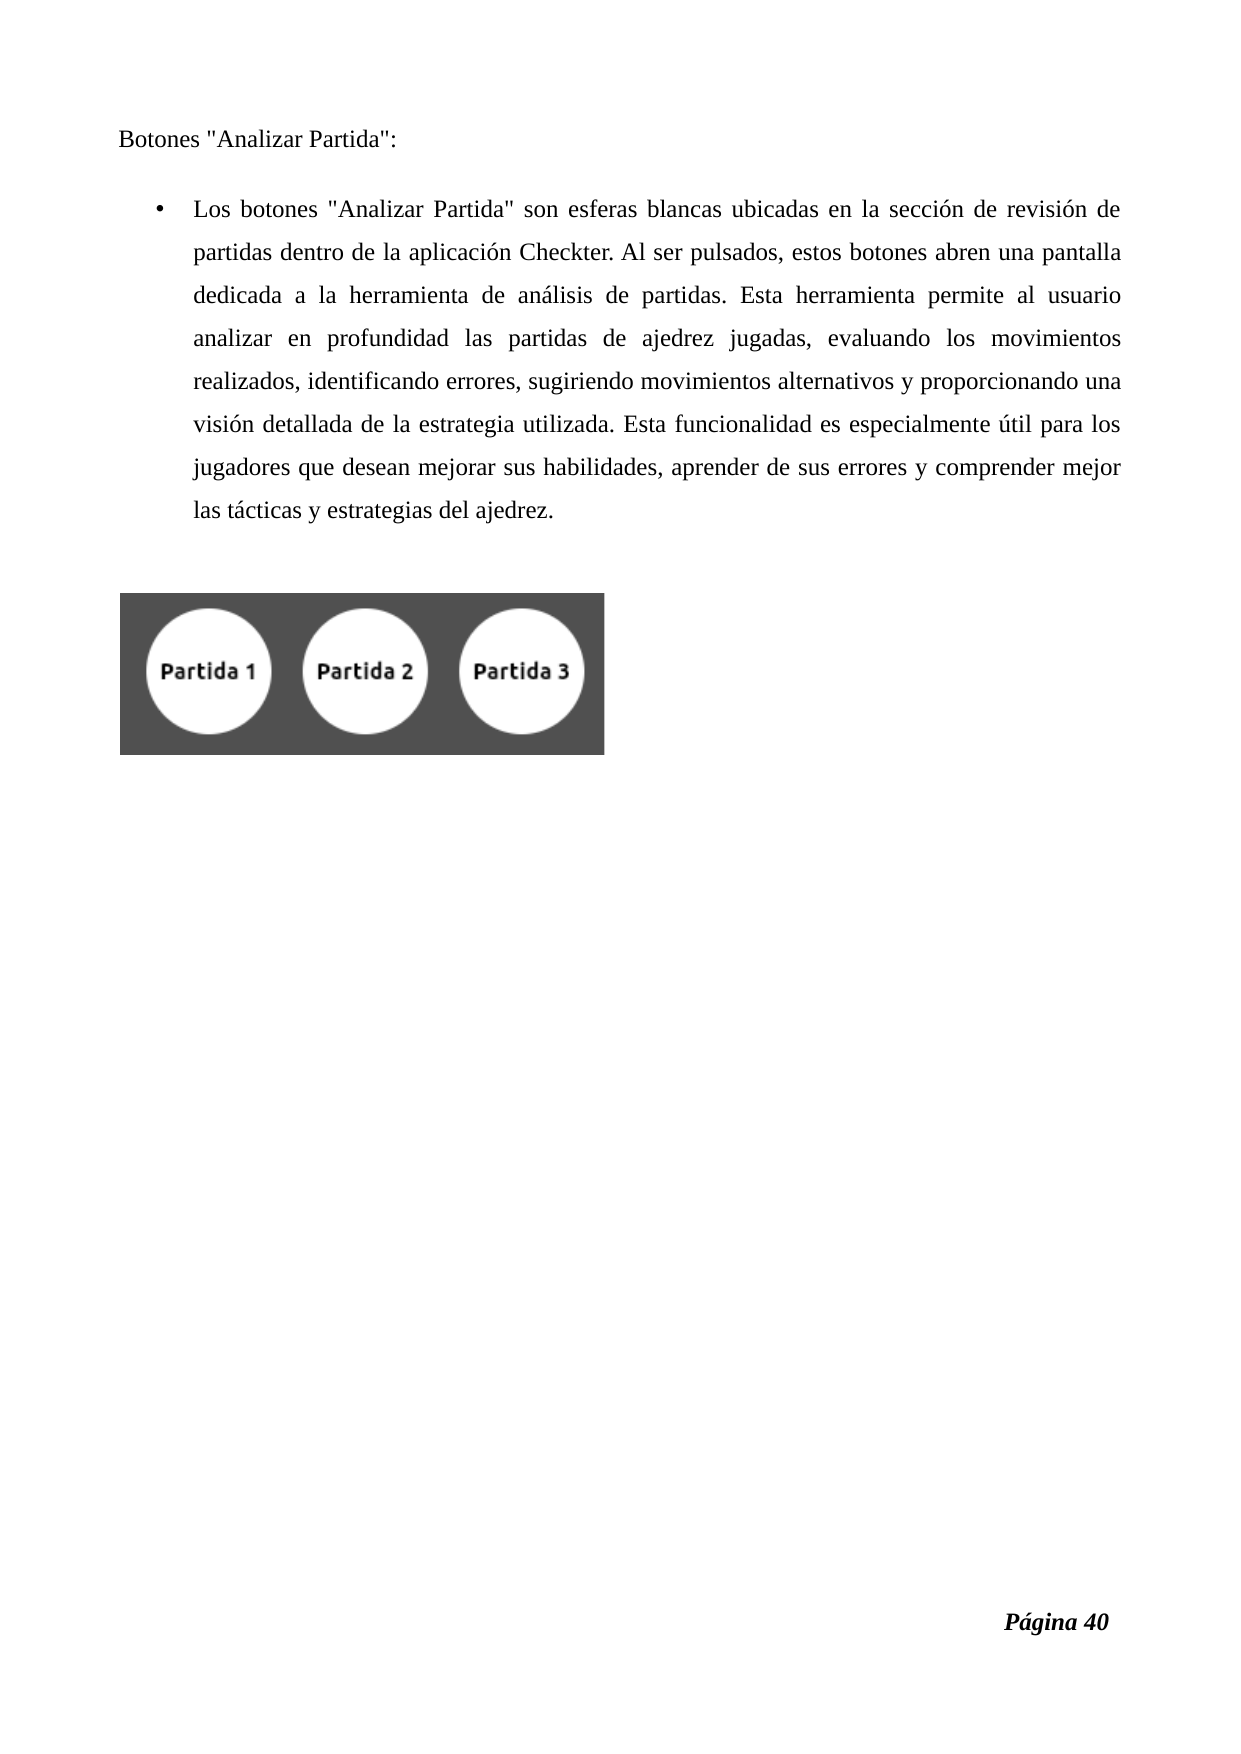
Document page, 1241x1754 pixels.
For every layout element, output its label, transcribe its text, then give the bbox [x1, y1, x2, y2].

picture [120, 593, 605, 755]
list Los botones "Analizar Partida" son esferas blancas ubicadas en la sección de revisión de partidas dentro de la aplicación Checkter. Al ser pulsados, estos botones abren una pantalla dedicada a la herramienta de análisis de partidas. Esta herramienta permite al usuario analizar en profundidad las partidas de ajedrez jugadas, evaluando los movimientos realizados, identificando errores, sugiriendo movimientos alternativos y proporcionando una visión detallada de la estrategia utilizada. Esta funcionalidad es especialmente útil para los jugadores que desean mejorar sus habilidades, aprender de sus errores y comprender mejor las tácticas y estrategias del ajedrez. [156, 194, 1122, 524]
text Botones "Analizar Partida": [118, 124, 1122, 153]
